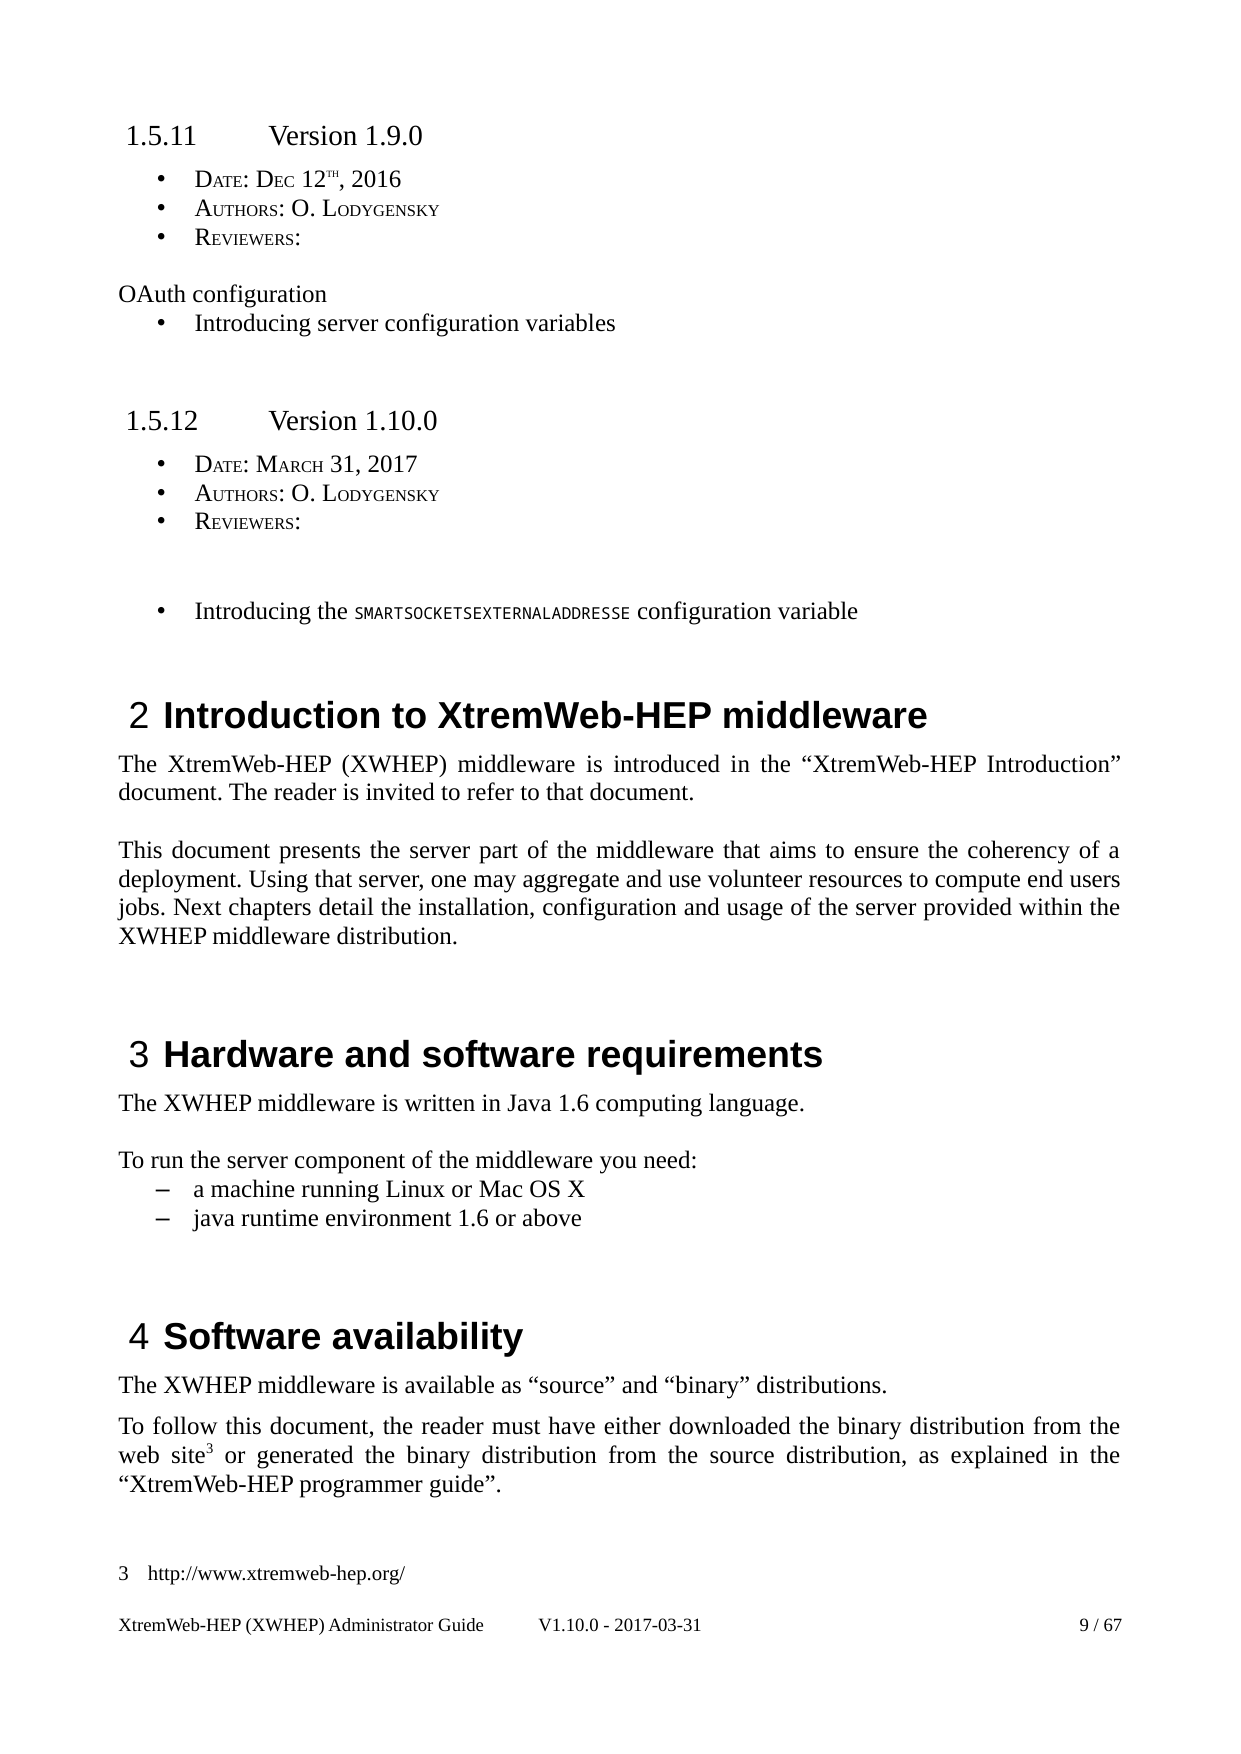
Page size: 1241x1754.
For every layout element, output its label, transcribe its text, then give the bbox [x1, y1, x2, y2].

list Reviewers: [157, 506, 1122, 535]
text This document presents the server part of the middleware that aims to ensure the coherency of a deployment. Using that server, one may aggregate and use volunteer resources to compute end users jobs. Next chapters detail the installation, configuration and usage of the server provided within the XWHEP middleware distribution. [118, 835, 1122, 950]
list Authors: O. Lodygensky [157, 193, 1122, 222]
text The XWHEP middleware is available as “source” and “binary” distributions. [118, 1370, 1122, 1399]
subtitle Version 1.10.0 [118, 403, 1122, 436]
list Date: Dec 12th, 2016 [157, 164, 1122, 193]
subtitle Version 1.9.0 [118, 118, 1122, 152]
text The XtremWeb-HEP (XWHEP) middleware is introduced in the “XtremWeb-HEP Introduction” document. The reader is invited to refer to that document. [118, 749, 1122, 806]
text To follow this document, the reader must have either downloaded the binary distribution from the web site or generated the binary distribution from the source distribution, as explained in the “XtremWeb-HEP programmer guide”. [118, 1411, 1122, 1497]
list a machine running Linux or Mac OS X [156, 1174, 1122, 1203]
text The XWHEP middleware is written in Java 1.6 computing language. [118, 1088, 1122, 1117]
text To run the server component of the middleware you need: [118, 1146, 1122, 1174]
text http://www.xtremweb-hep.org/ [118, 1561, 1122, 1585]
list java runtime environment 1.6 or above [156, 1203, 1122, 1232]
subtitle Hardware and software requirements [118, 1032, 1122, 1076]
subtitle Software availability [118, 1314, 1122, 1357]
list Date: March 31, 2017 [157, 449, 1122, 478]
list Introducing the smartsocketsexternaladdresse configuration variable [157, 593, 1122, 627]
subtitle Introduction to XtremWeb-HEP middleware [118, 693, 1122, 736]
list Reviewers: [157, 222, 1122, 250]
list Introducing server configuration variables [157, 308, 1122, 337]
list Authors: O. Lodygensky [157, 478, 1122, 506]
text OAuth configuration [118, 279, 1122, 308]
